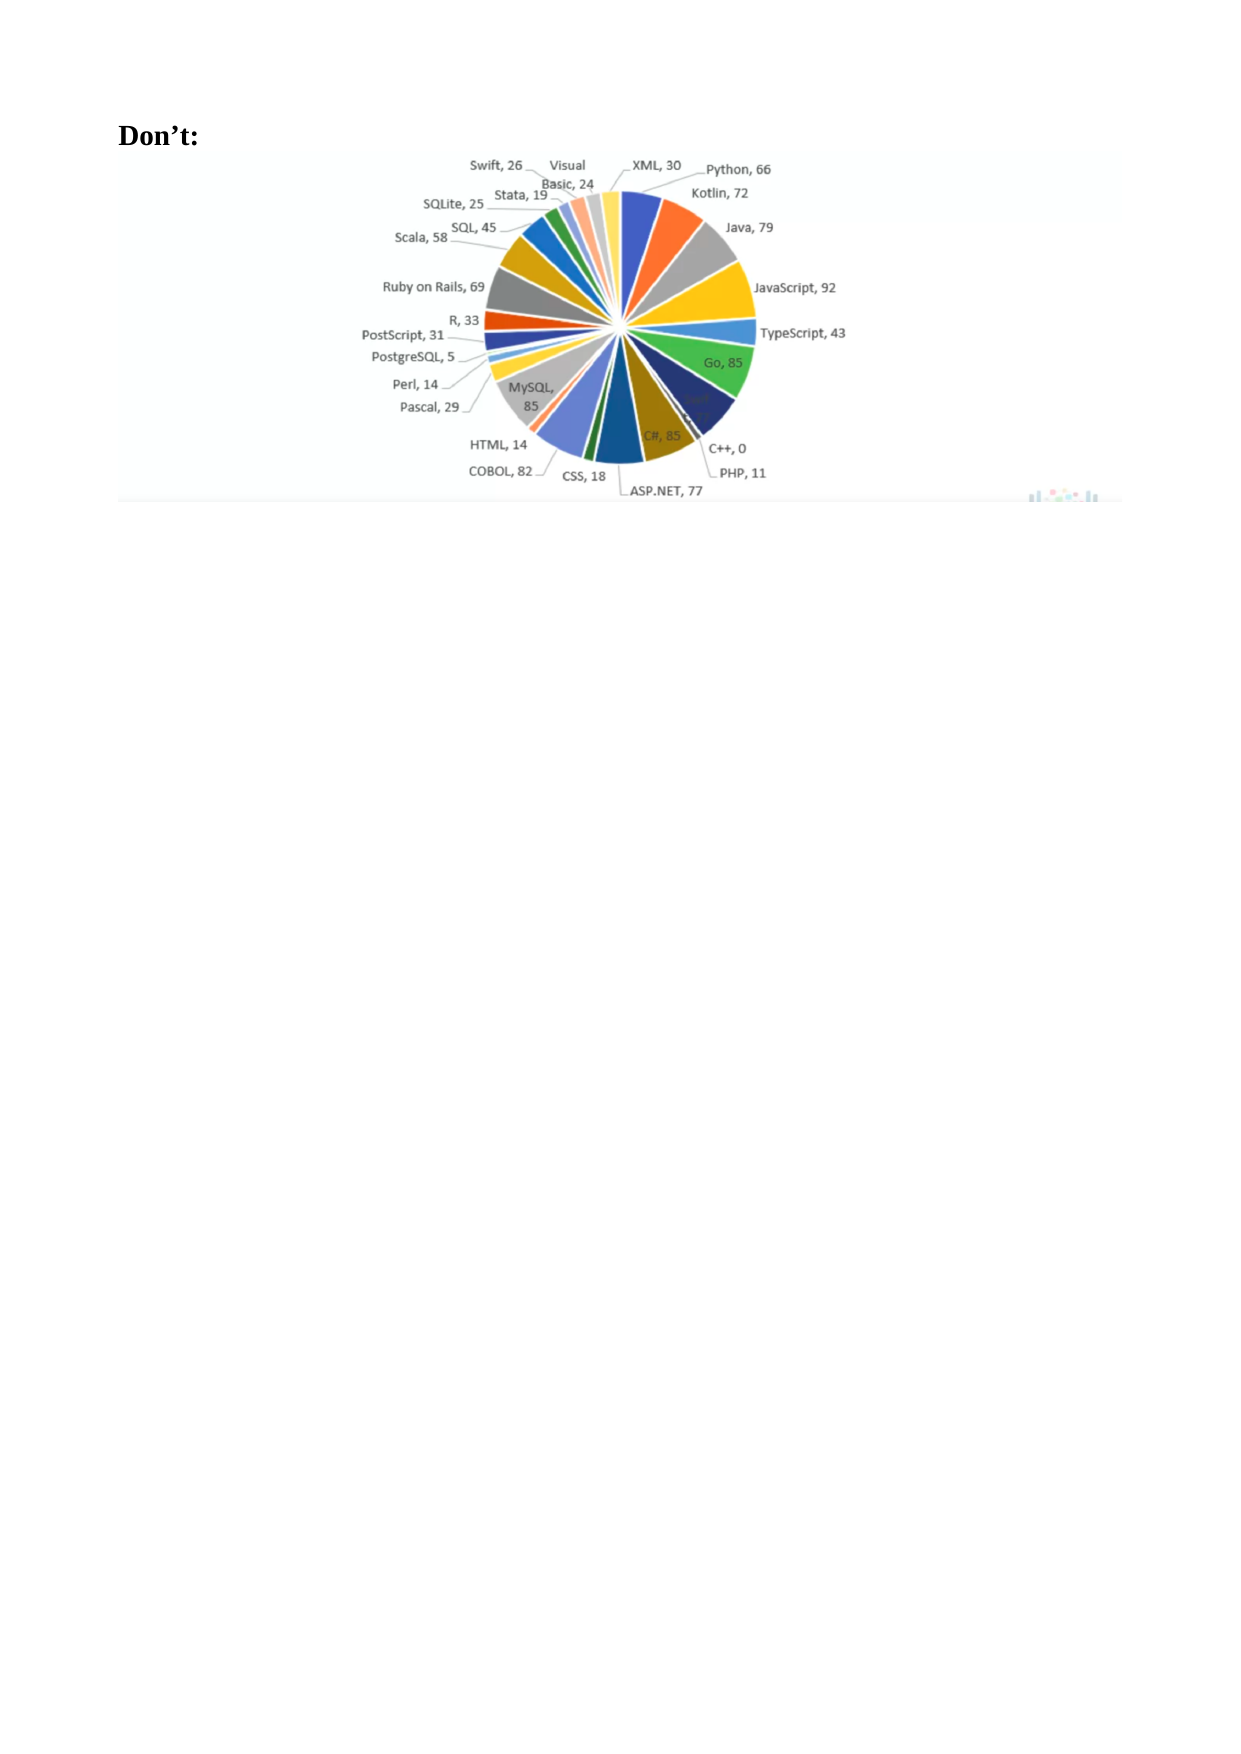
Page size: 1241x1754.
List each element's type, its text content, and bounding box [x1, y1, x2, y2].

text Don’t: [118, 118, 1122, 151]
picture [118, 151, 1123, 502]
